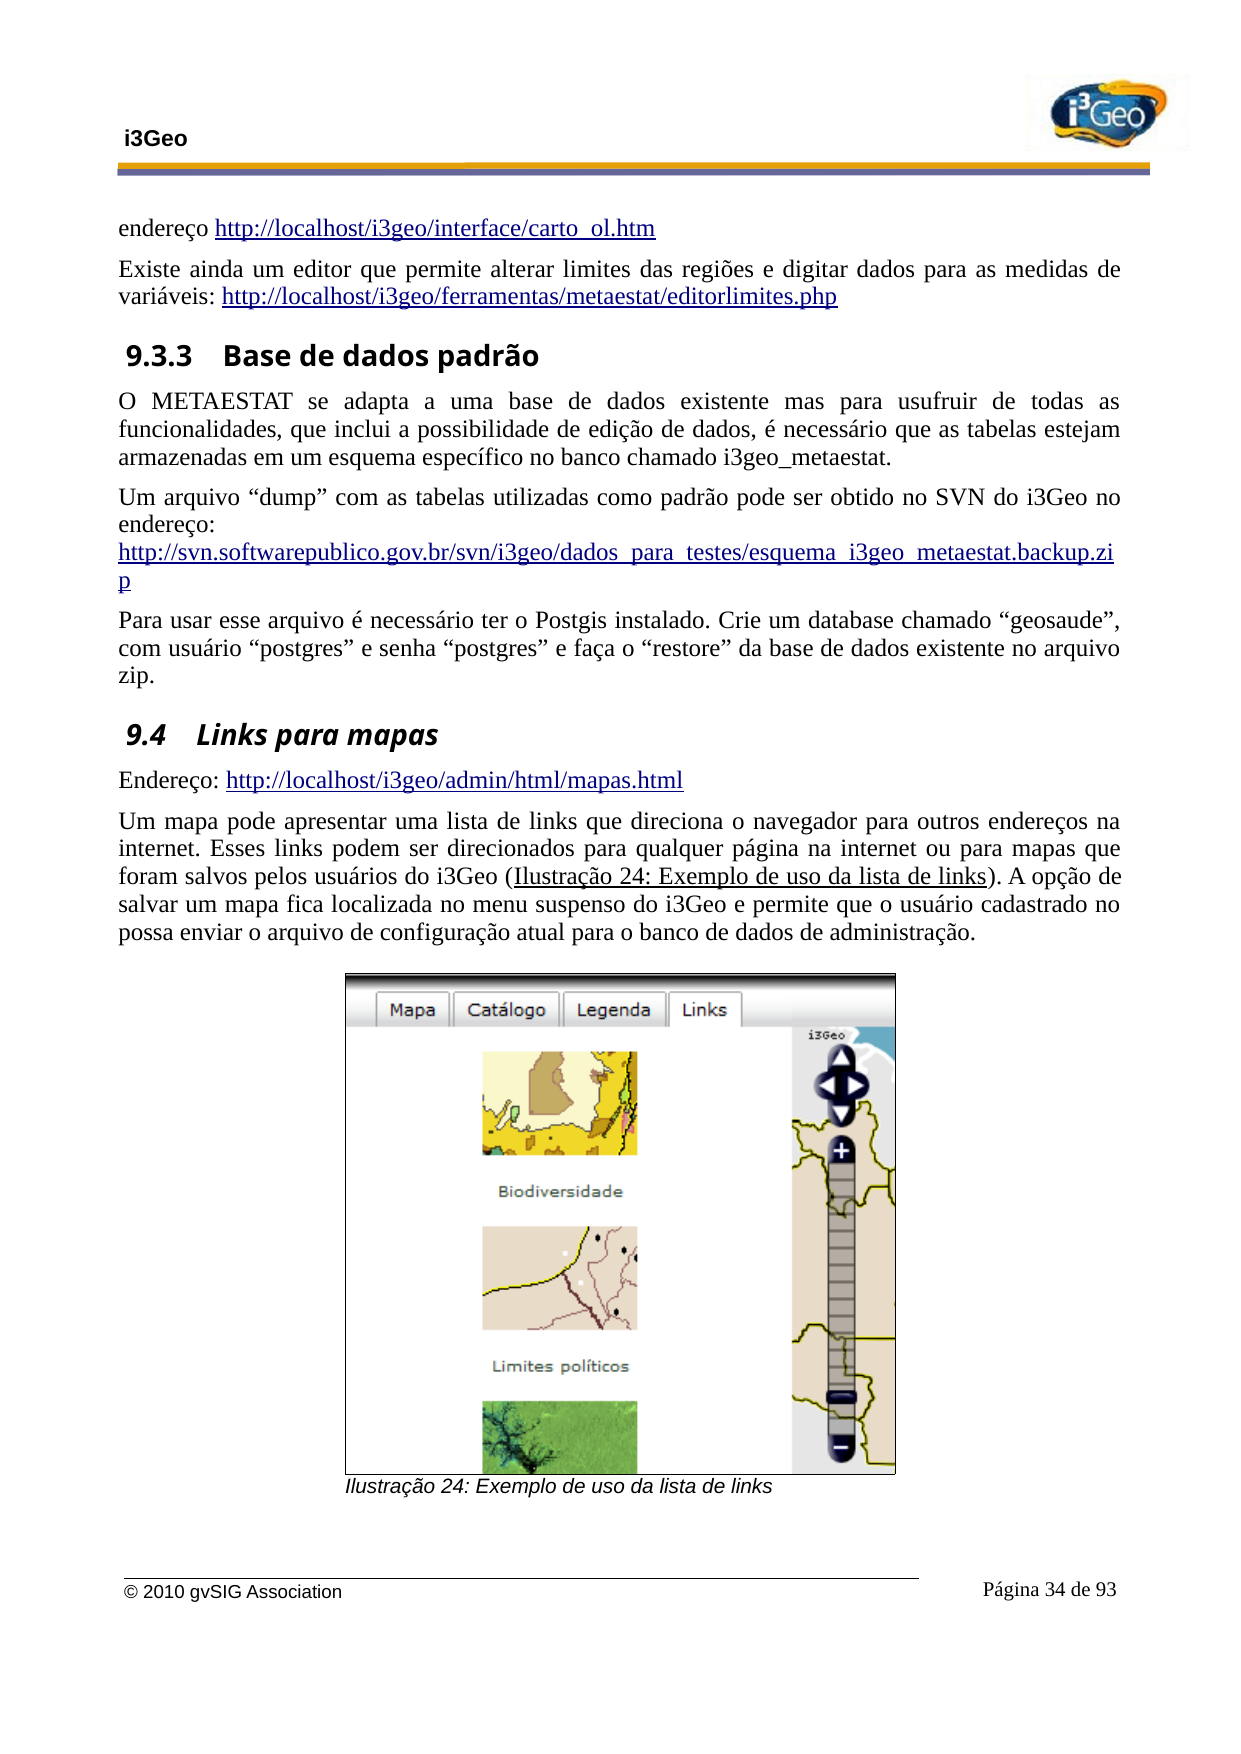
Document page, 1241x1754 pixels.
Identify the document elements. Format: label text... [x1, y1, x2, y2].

picture [1025, 74, 1191, 151]
picture [346, 974, 895, 1474]
text Um mapa pode apresentar uma lista de links que direciona o navegador para outros endereços na internet. Esses links podem ser direcionados para qualquer página na internet ou para mapas que foram salvos pelos usuários do i3Geo (Ilustração 24: Exemplo de uso da lista de links). A opção de salvar um mapa fica localizada no menu suspenso do i3Geo e permite que o usuário cadastrado no possa enviar o arquivo de configuração atual para o banco de dados de administração. [118, 807, 1122, 945]
text Para usar esse arquivo é necessário ter o Postgis instalado. Crie um database chamado “geosaude”, com usuário “postgres” e senha “postgres” e faça o “restore” da base de dados existente no arquivo zip. [118, 606, 1122, 689]
text O METAESTAT se adapta a uma base de dados existente mas para usufruir de todas as funcionalidades, que inclui a possibilidade de edição de dados, é necessário que as tabelas estejam armazenadas em um esquema específico no banco chamado i3geo_metaestat. [118, 387, 1122, 470]
text Ilustração 24: Exemplo de uso da lista de links [345, 1475, 895, 1497]
text Endereço: http://localhost/i3geo/admin/html/mapas.html [118, 767, 1122, 794]
subtitle Base de dados padrão [118, 335, 1122, 375]
text Existe ainda um editor que permite alterar limites das regiões e digitar dados para as medidas de variáveis: http://localhost/i3geo/ferramentas/metaestat/editorlimites.php [118, 255, 1122, 310]
subtitle Links para mapas [118, 714, 1122, 754]
text Um arquivo “dump” com as tabelas utilizadas como padrão pode ser obtido no SVN do i3Geo no endereço: http://svn.softwarepublico.gov.br/svn/i3geo/dados_para_testes/esquema_i3geo_metaestat.backup.zip [118, 483, 1122, 594]
text endereço http://localhost/i3geo/interface/carto_ol.htm [118, 214, 1122, 242]
